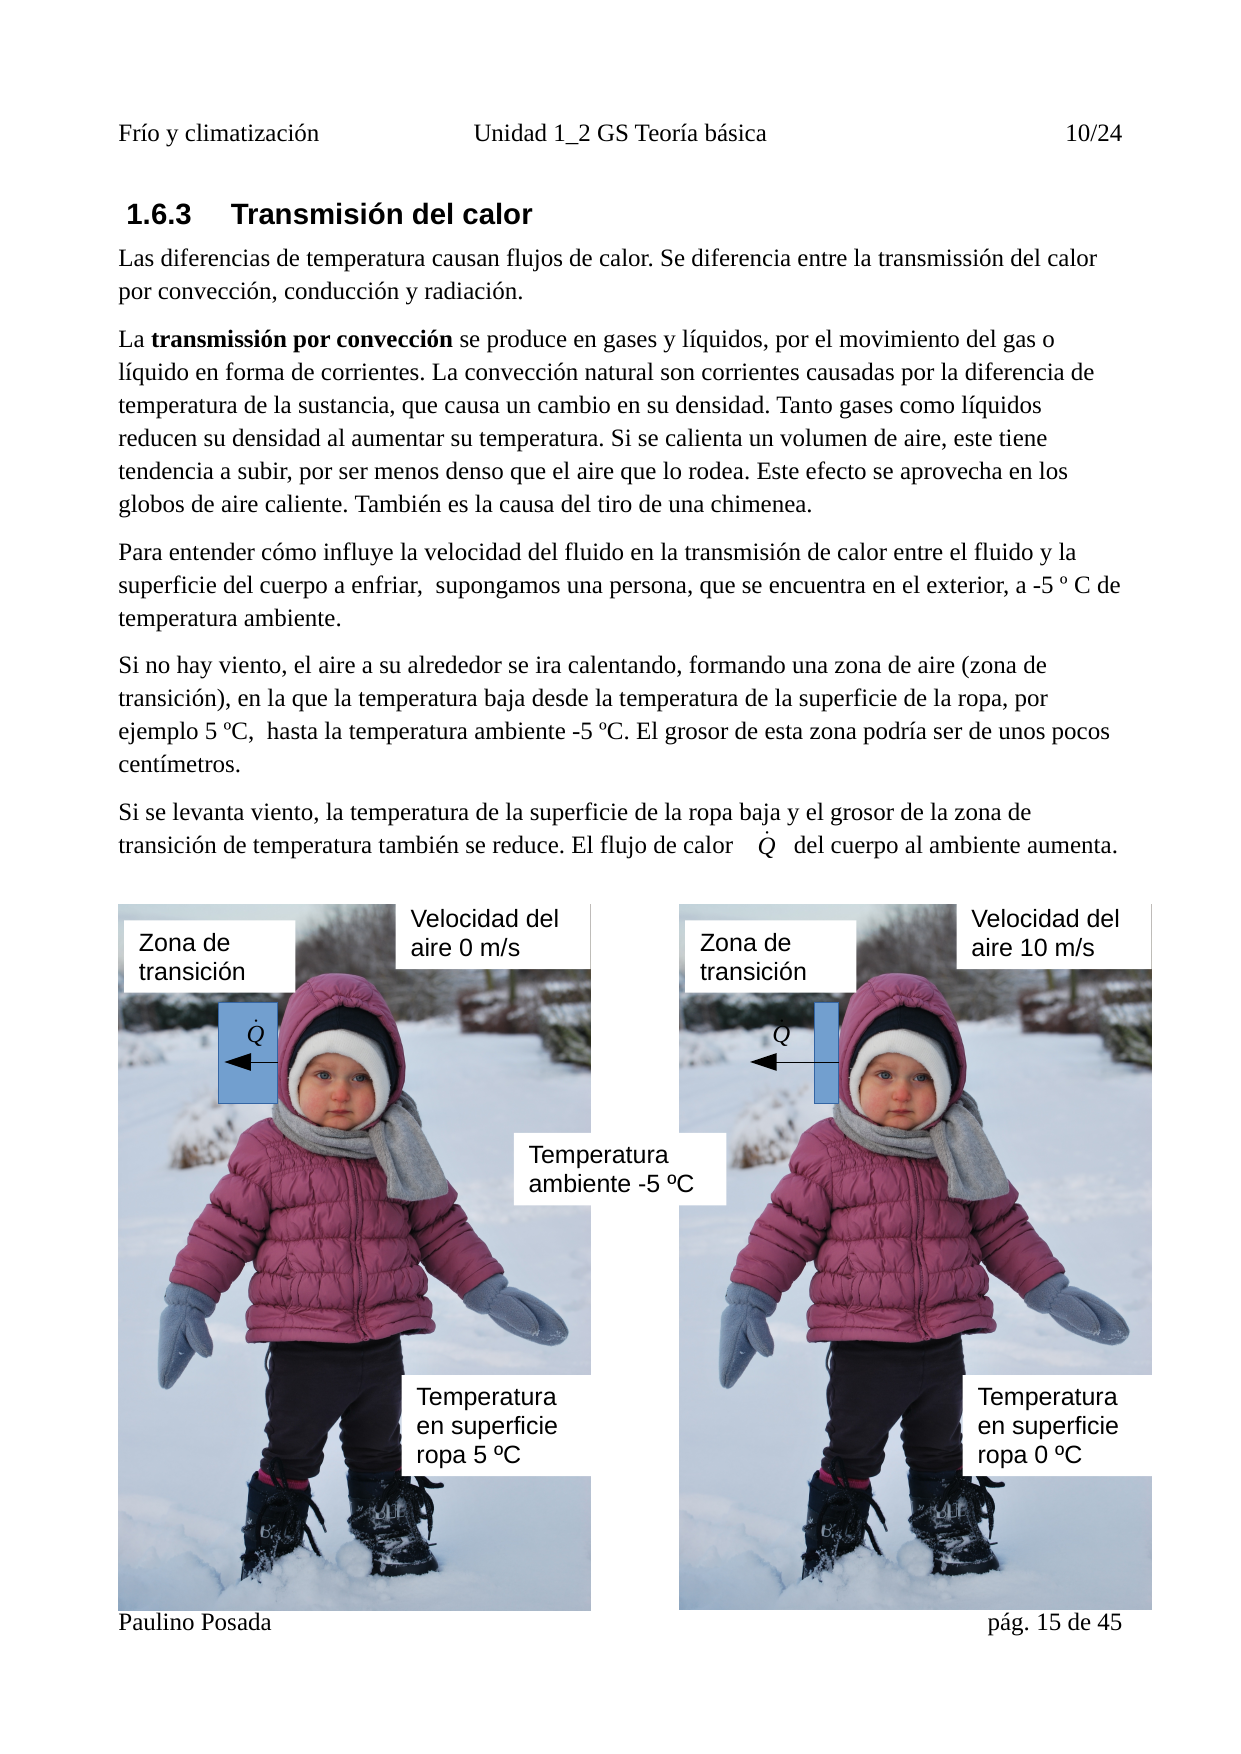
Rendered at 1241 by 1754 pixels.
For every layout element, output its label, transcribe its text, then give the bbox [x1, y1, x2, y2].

text Las diferencias de temperatura causan flujos de calor. Se diferencia entre la transmissión del calor por convección, conducción y radiación. [118, 243, 1122, 305]
text Si se levanta viento, la temperatura de la superficie de la ropa baja y el grosor de la zona de transición de temperatura también se reduce. El flujo de calor del cuerpo al ambiente aumenta. [118, 797, 1122, 859]
text La transmissión por convección se produce en gases y líquidos, por el movimiento del gas o líquido en forma de corrientes. La convección natural son corrientes causadas por la diferencia de temperatura de la sustancia, que causa un cambio en su densidad. Tanto gases como líquidos reducen su densidad al aumentar su temperatura. Si se calienta un volumen de aire, este tiene tendencia a subir, por ser menos denso que el aire que lo rodea. Este efecto se aprovecha en los globos de aire caliente. También es la causa del tiro de una chimenea. [118, 324, 1122, 518]
picture [679, 904, 1152, 1610]
subtitle Transmisión del calor [118, 197, 1122, 231]
text Para entender cómo influye la velocidad del fluido en la transmisión de calor entre el fluido y la superficie del cuerpo a enfriar, supongamos una persona, que se encuentra en el exterior, a -5 º C de temperatura ambiente. [118, 537, 1122, 632]
picture [118, 904, 591, 1611]
text Si no hay viento, el aire a su alrededor se ira calentando, formando una zona de aire (zona de transición), en la que la temperatura baja desde la temperatura de la superficie de la ropa, por ejemplo 5 ºC, hasta la temperatura ambiente -5 ºC. El grosor de esta zona podría ser de unos pocos centímetros. [118, 650, 1122, 778]
